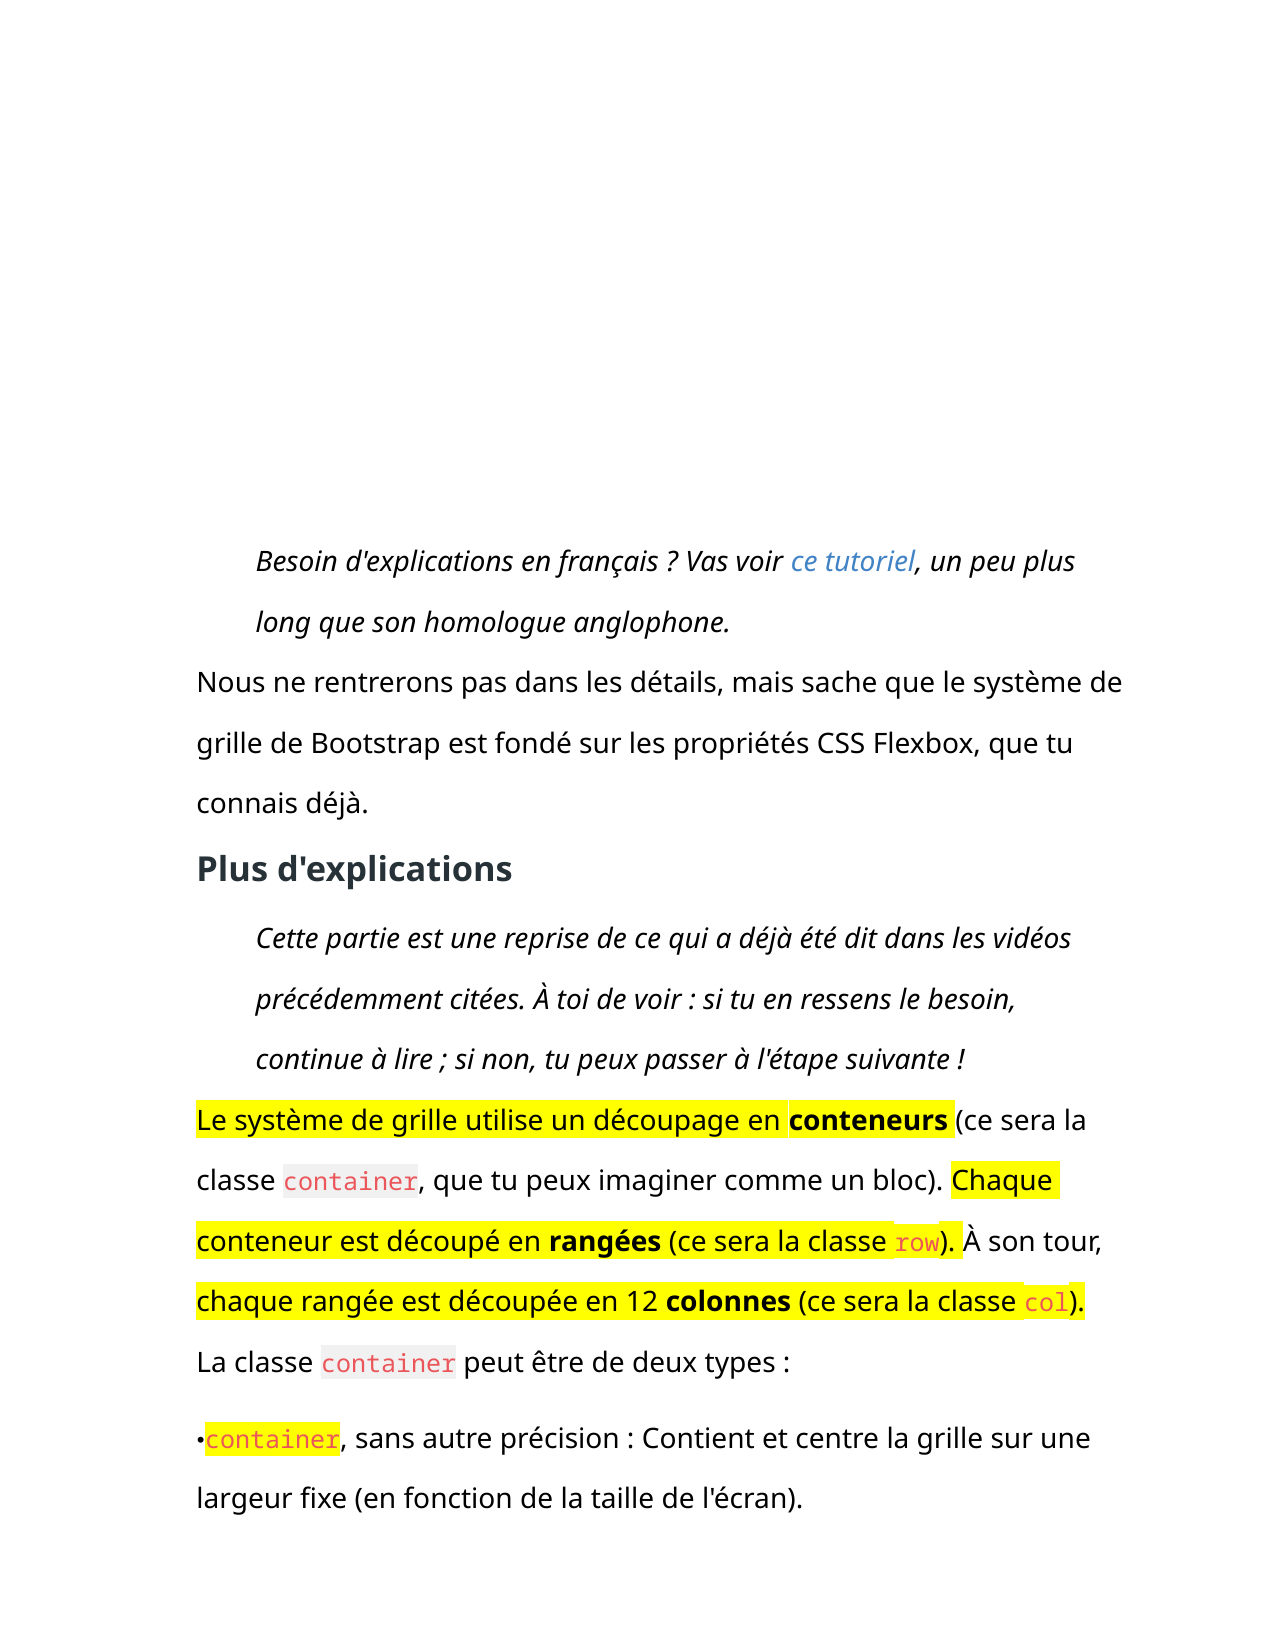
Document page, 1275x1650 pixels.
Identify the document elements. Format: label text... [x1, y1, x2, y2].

subtitle Plus d'explications [196, 844, 1157, 891]
text Besoin d'explications en français ? Vas voir ce tutoriel, un peu plus long que son homologue anglophone. [255, 542, 1098, 641]
text •container, sans autre précision : Contient et centre la grille sur une largeur fixe (en fonction de la taille de l'écran). [196, 1418, 1157, 1517]
text Le système de grille utilise un découpage en conteneurs (ce sera la classe container, que tu peux imaginer comme un bloc). Chaque conteneur est découpé en rangées (ce sera la classe row). À son tour, chaque rangée est découpée en 12 colonnes (ce sera la classe col). [196, 1100, 1157, 1320]
text Nous ne rentrerons pas dans les détails, mais sache que le système de grille de Bootstrap est fondé sur les propriétés CSS Flexbox, que tu connais déjà. [196, 663, 1157, 822]
text La classe container peut être de deux types : [196, 1342, 1157, 1380]
text Cette partie est une reprise de ce qui a déjà été dit dans les vidéos précédemment citées. À toi de voir : si tu en ressens le besoin, continue à lire ; si non, tu peux passer à l'étape suivante ! [255, 918, 1098, 1078]
